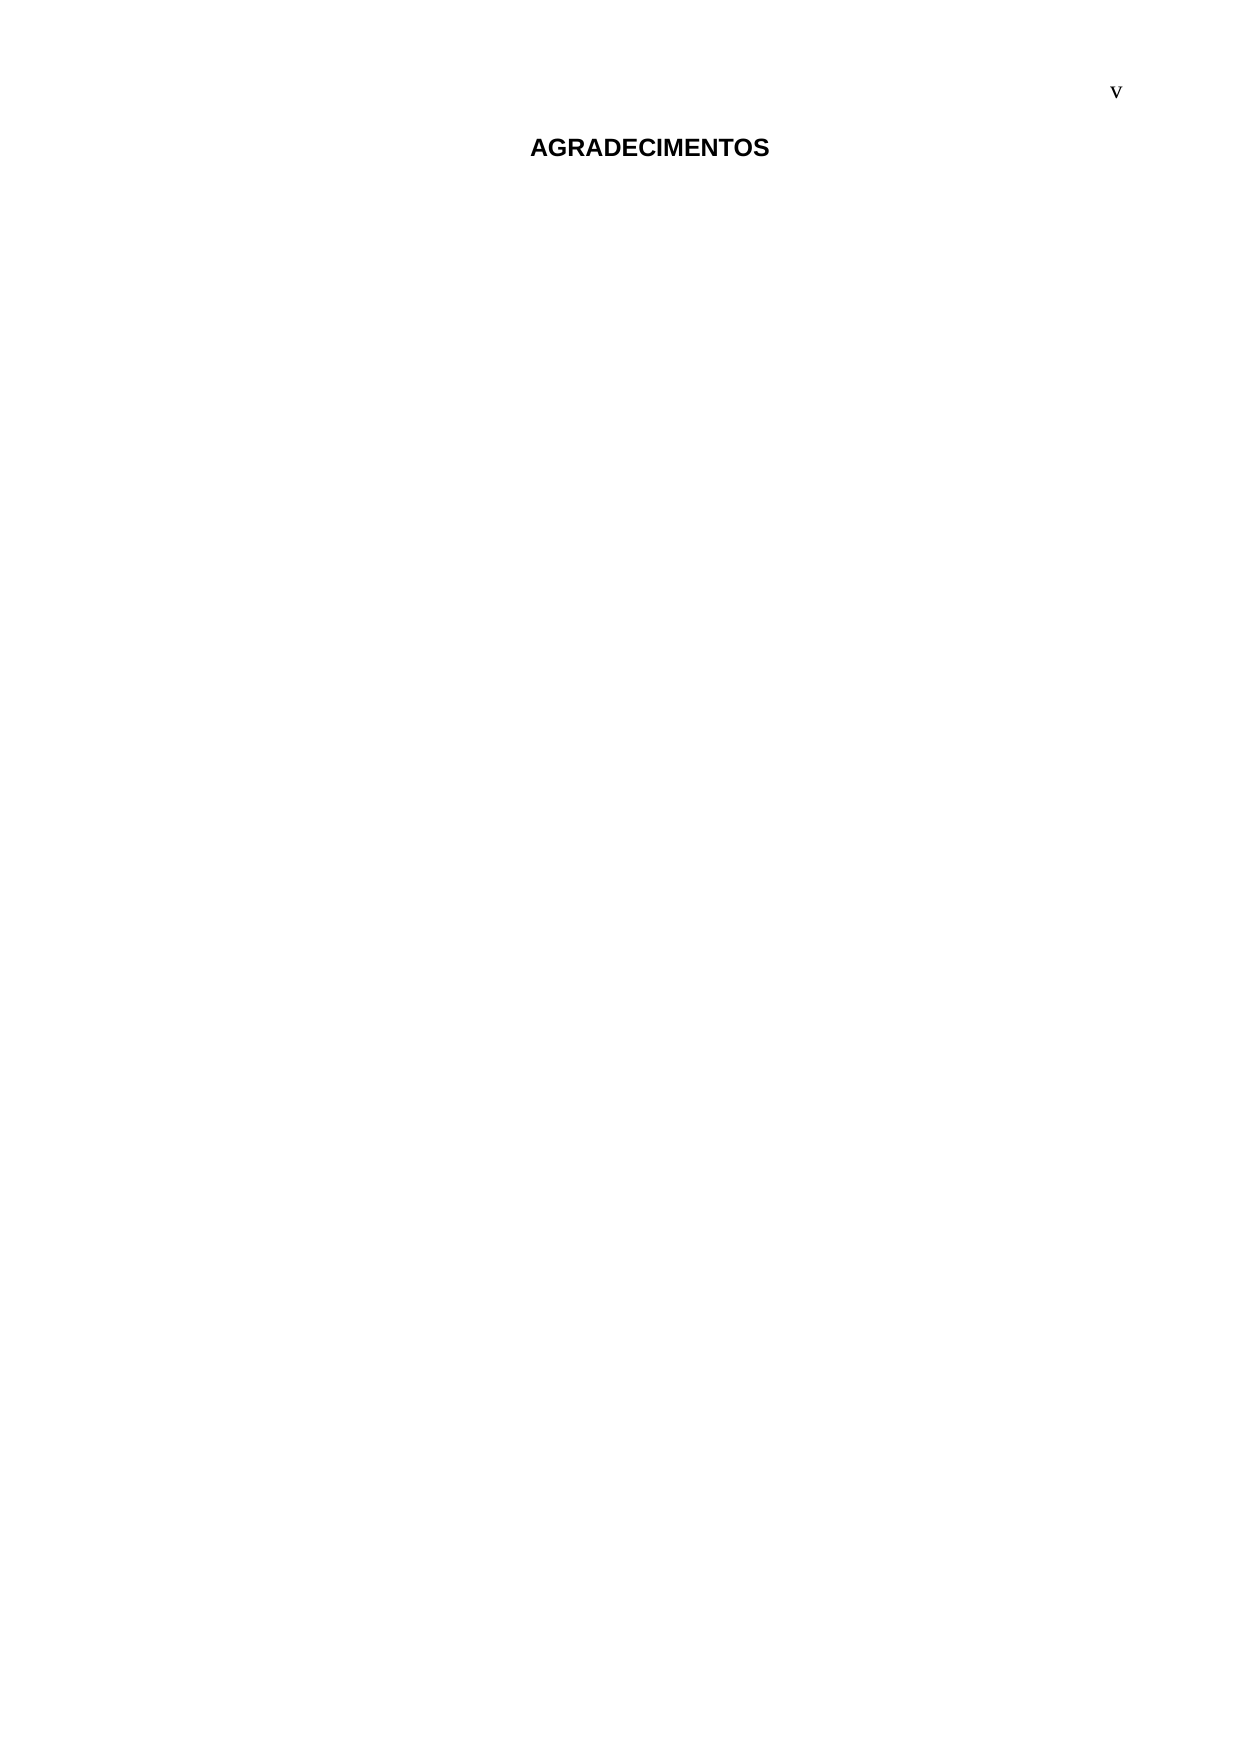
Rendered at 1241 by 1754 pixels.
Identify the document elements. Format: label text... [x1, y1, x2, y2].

text AGRADECIMENTOS [177, 132, 1122, 161]
